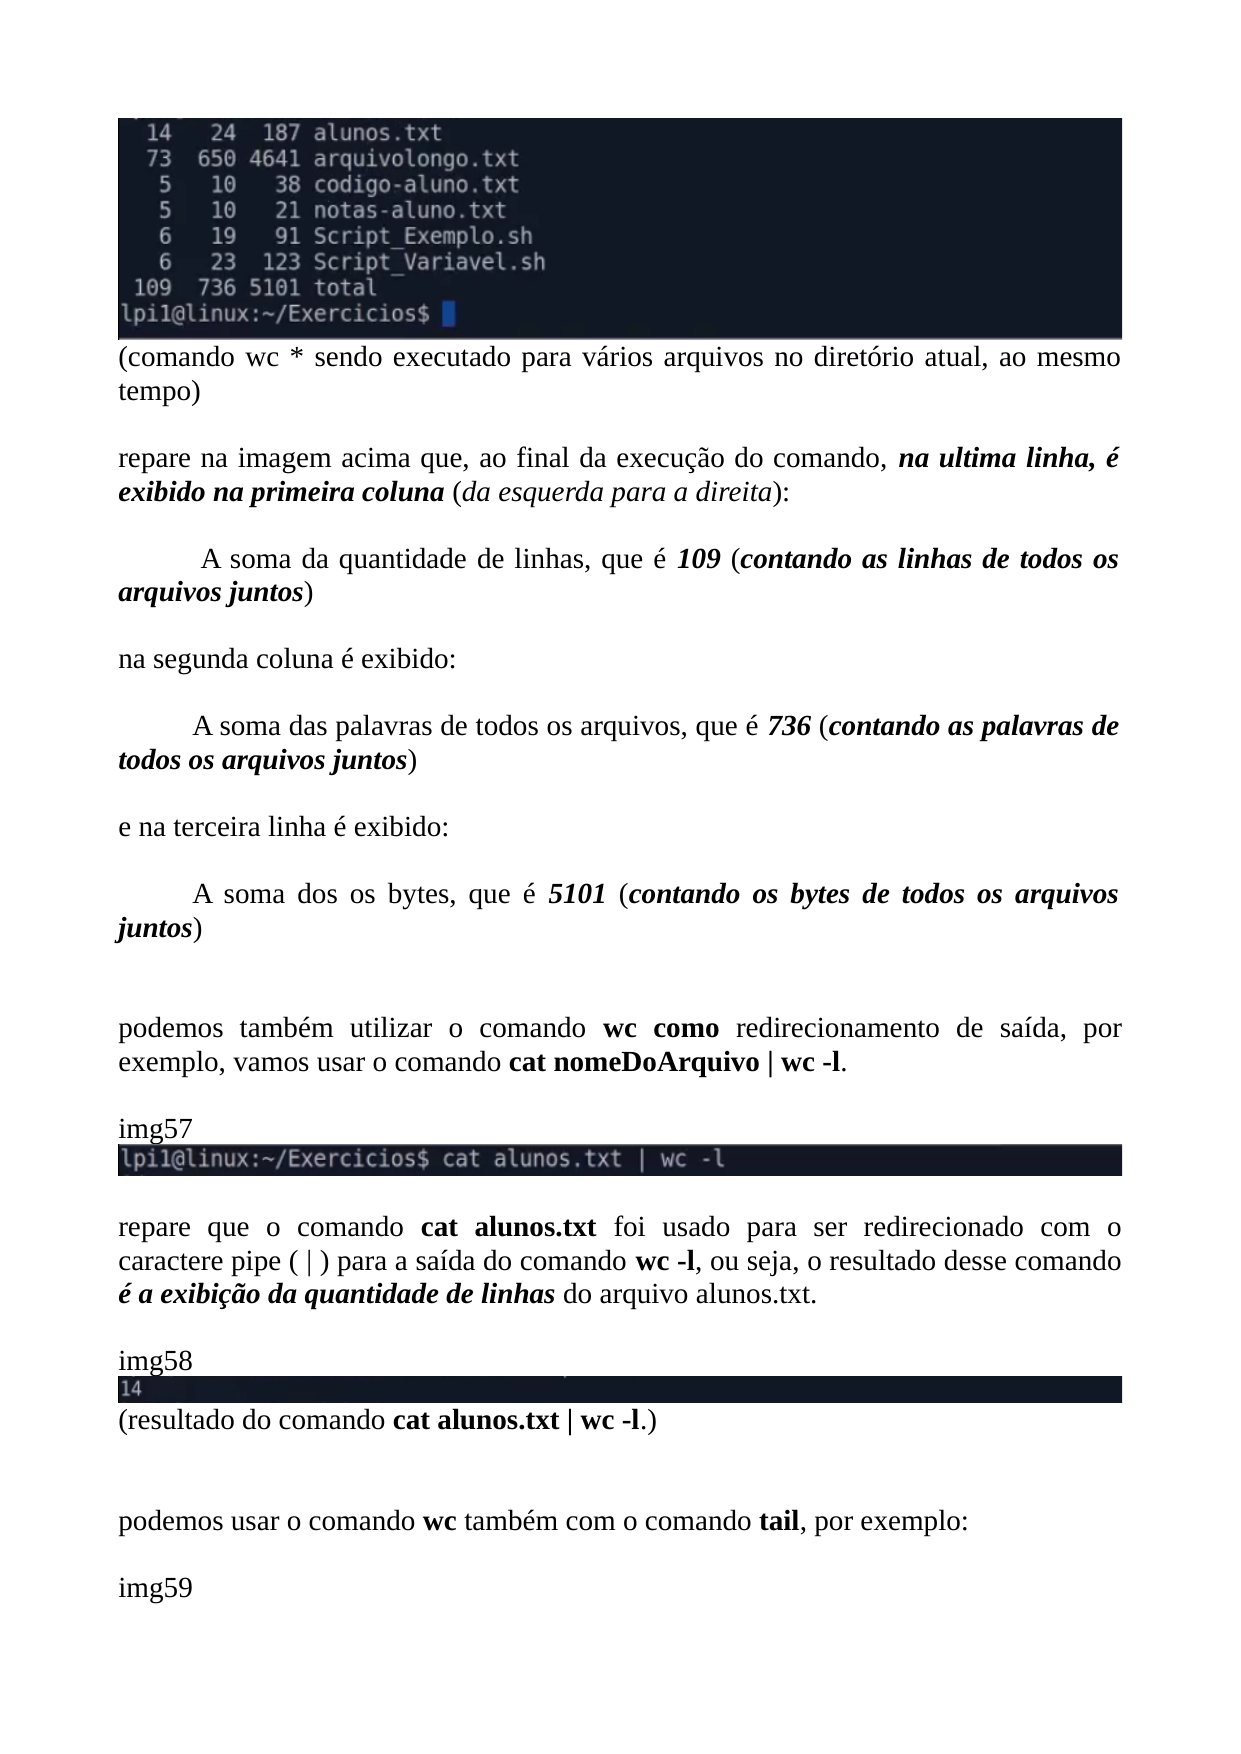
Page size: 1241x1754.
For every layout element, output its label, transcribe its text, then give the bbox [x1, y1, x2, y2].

text (resultado do comando cat alunos.txt | wc -l.) [118, 1403, 1122, 1436]
picture [118, 1376, 1123, 1403]
text A soma das palavras de todos os arquivos, que é 736 (contando as palavras de todos os arquivos juntos) [118, 708, 1122, 776]
text img57 [118, 1111, 1122, 1144]
text e na terceira linha é exibido: [118, 809, 1122, 843]
text A soma dos os bytes, que é 5101 (contando os bytes de todos os arquivos juntos) [118, 876, 1122, 943]
text (comando wc * sendo executado para vários arquivos no diretório atual, ao mesmo tempo) [118, 340, 1122, 407]
text img59 [118, 1570, 1122, 1603]
text repare na imagem acima que, ao final da execução do comando, na ultima linha, é exibido na primeira coluna (da esquerda para a direita): [118, 440, 1122, 507]
text podemos também utilizar o comando wc como redirecionamento de saída, por exemplo, vamos usar o comando cat nomeDoArquivo | wc -l. [118, 1010, 1122, 1077]
text podemos usar o comando wc também com o comando tail, por exemplo: [118, 1503, 1122, 1536]
text img58 [118, 1343, 1122, 1376]
text A soma da quantidade de linhas, que é 109 (contando as linhas de todos os arquivos juntos) [118, 541, 1122, 608]
picture [118, 118, 1123, 340]
text repare que o comando cat alunos.txt foi usado para ser redirecionado com o caractere pipe ( | ) para a saída do comando wc -l, ou seja, o resultado desse comando é a exibição da quantidade de linhas do arquivo alunos.txt. [118, 1209, 1122, 1310]
picture [118, 1144, 1123, 1176]
text na segunda coluna é exibido: [118, 641, 1122, 675]
